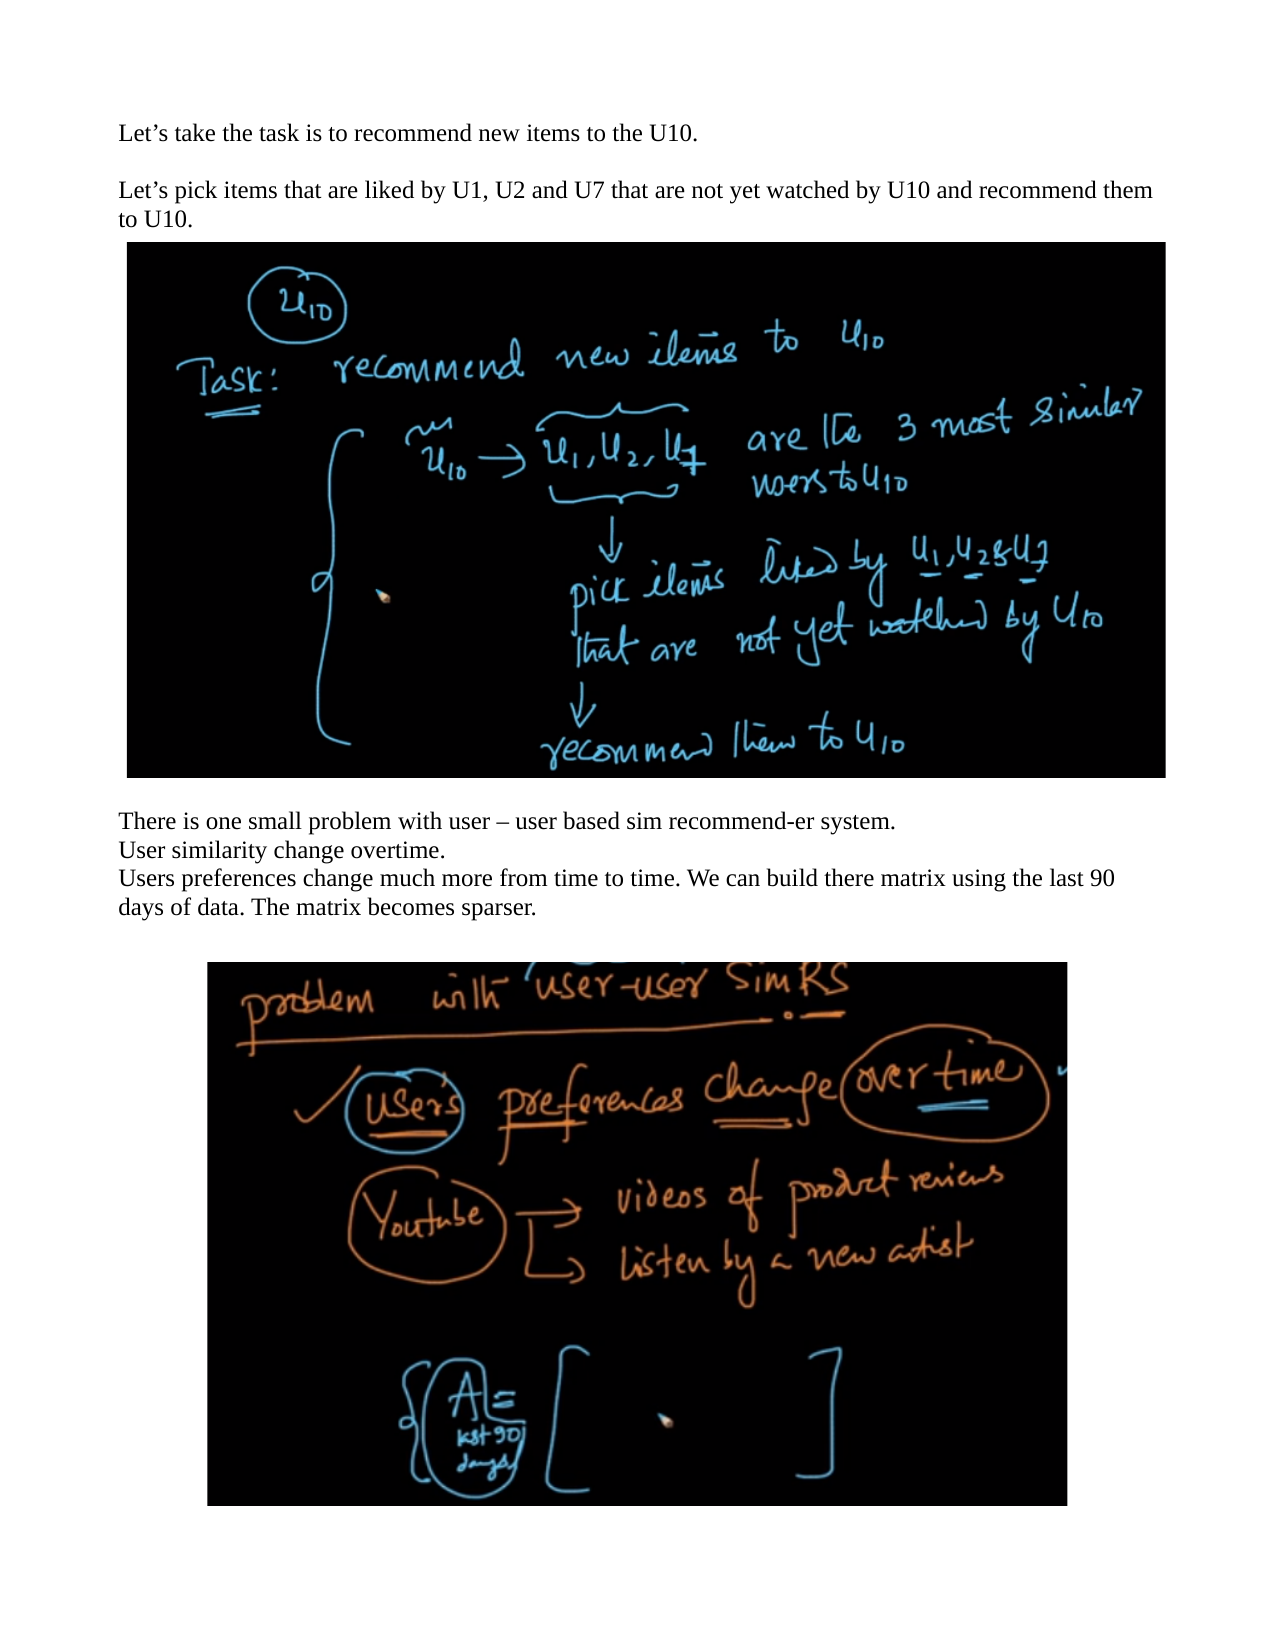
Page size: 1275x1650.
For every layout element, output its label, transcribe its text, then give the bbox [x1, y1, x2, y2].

picture [207, 962, 1068, 1506]
text Let’s take the task is to recommend new items to the U10. [118, 118, 1157, 147]
text Let’s pick items that are liked by U1, U2 and U7 that are not yet watched by U10 and recommend them to U10. [118, 176, 1157, 233]
text There is one small problem with user – user based sim recommend-er system. [118, 806, 1157, 835]
picture [126, 242, 1166, 778]
text User similarity change overtime. [118, 835, 1157, 863]
text Users preferences change much more from time to time. We can build there matrix using the last 90 days of data. The matrix becomes sparser. [118, 863, 1157, 921]
